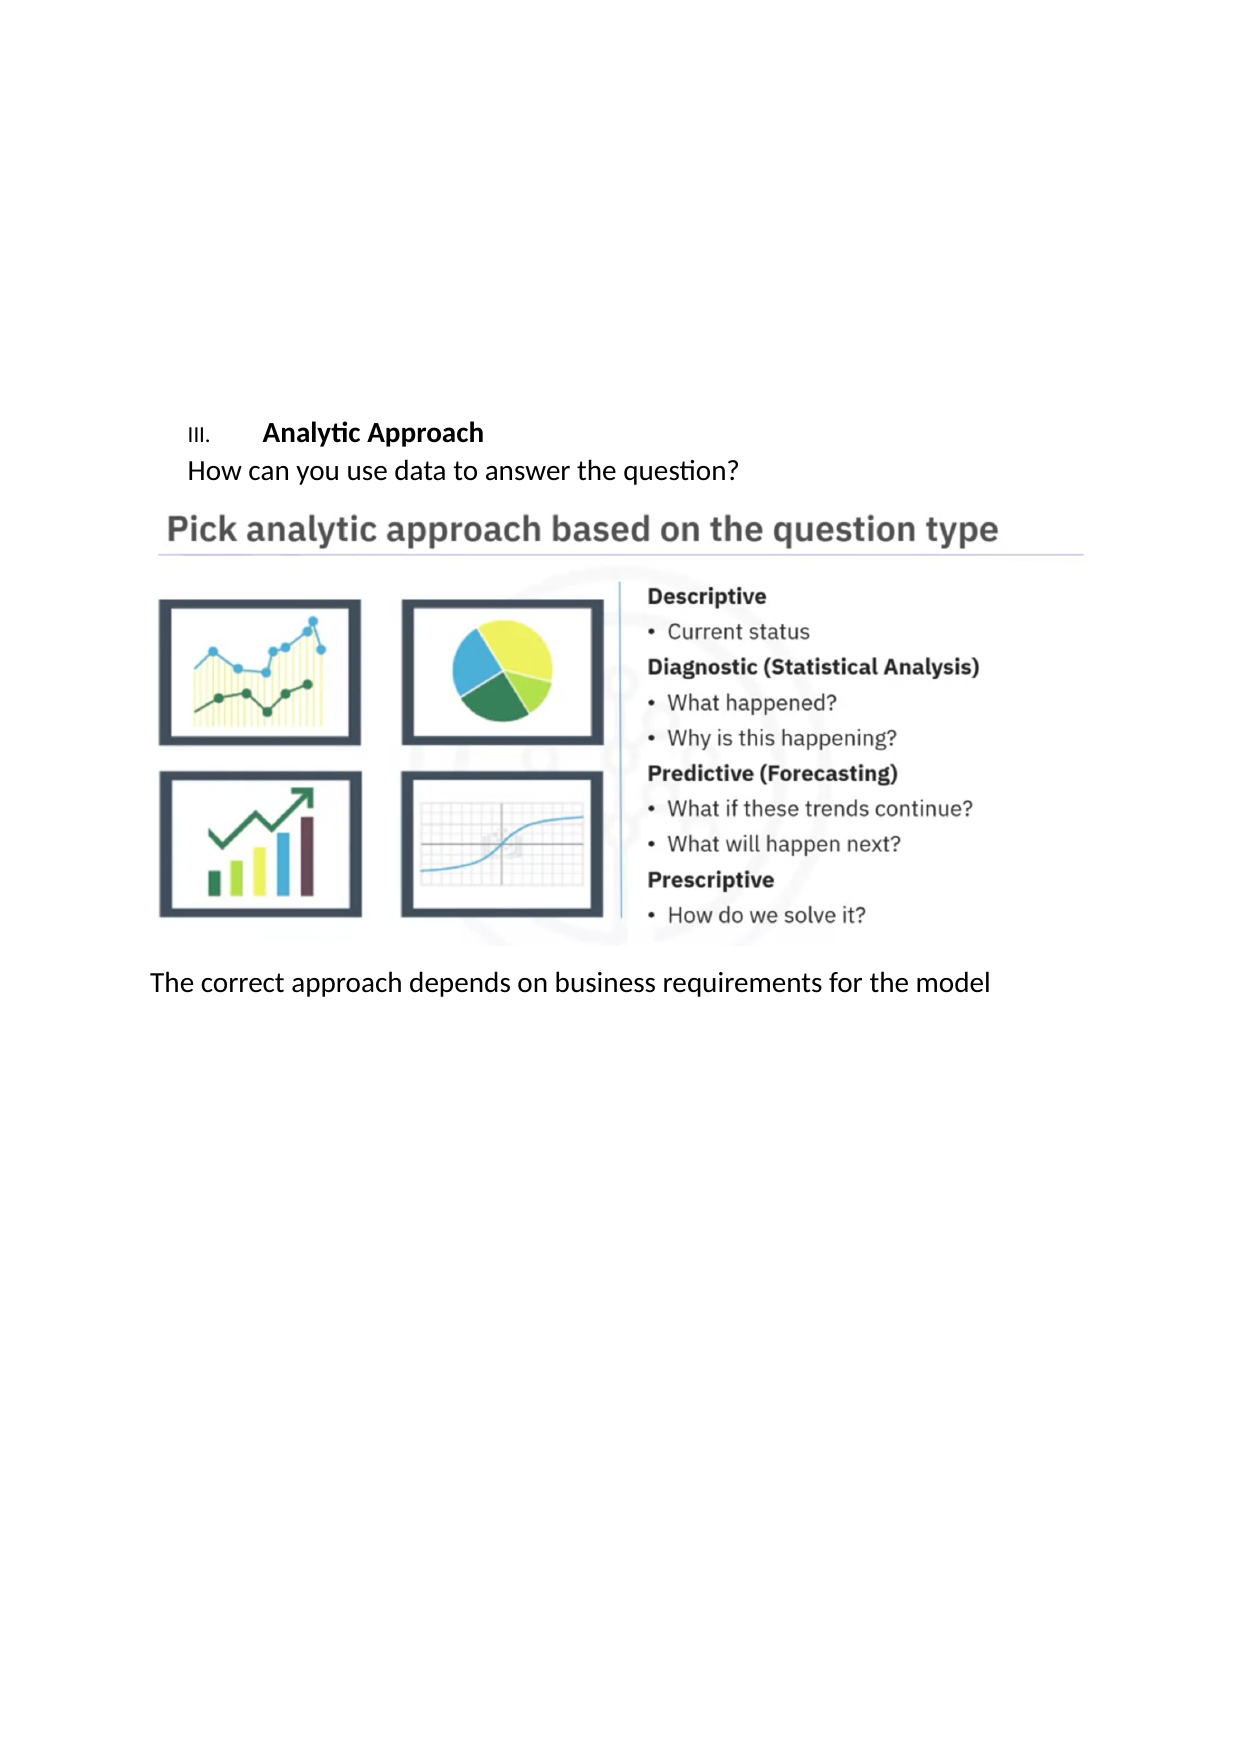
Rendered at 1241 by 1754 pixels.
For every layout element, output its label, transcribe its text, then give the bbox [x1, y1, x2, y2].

text How can you use data to answer the question? [187, 452, 1090, 487]
picture [150, 506, 1091, 946]
text The correct approach depends on business requirements for the model [150, 964, 1090, 999]
list Analytic Approach [187, 414, 1090, 449]
